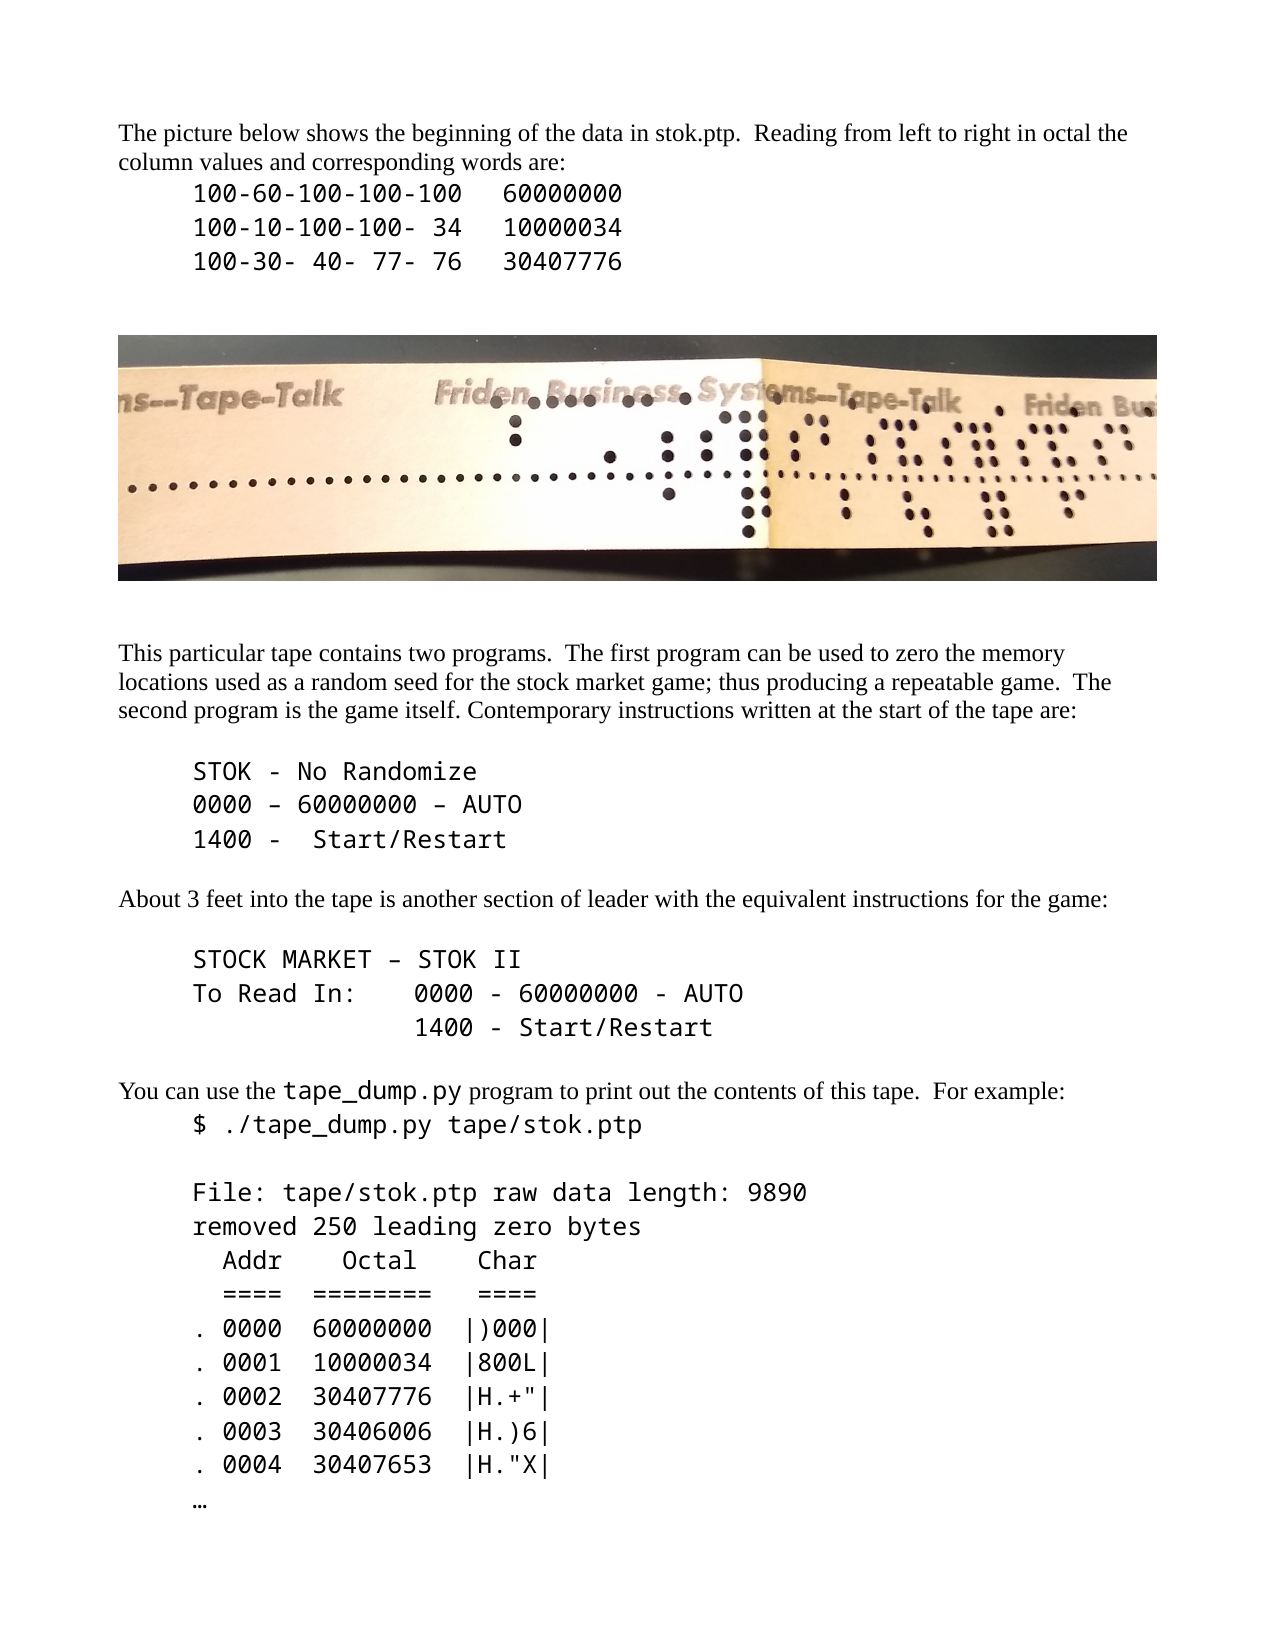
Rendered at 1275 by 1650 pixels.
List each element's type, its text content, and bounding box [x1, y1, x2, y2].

text STOCK MARKET – STOK II [192, 942, 1157, 976]
text . 0002 30407776 |H.+"| [192, 1379, 1157, 1413]
text removed 250 leading zero bytes [192, 1209, 1157, 1243]
text … [192, 1481, 1157, 1515]
text 0000 – 60000000 – AUTO [192, 787, 1157, 821]
text . 0003 30406006 |H.)6| [192, 1413, 1157, 1447]
text 1400 - Start/Restart [192, 1010, 1157, 1044]
text To Read In: 0000 - 60000000 - AUTO [192, 976, 1157, 1010]
text . 0000 60000000 |)000| [192, 1311, 1157, 1345]
text The picture below shows the beginning of the data in stok.ptp. Reading from left to right in octal the column values and corresponding words are: 100-60-100-100-100 60000000 [118, 118, 1157, 210]
text 100-10-100-100- 34 10000034 [118, 210, 1157, 244]
text . 0001 10000034 |800L| [192, 1345, 1157, 1379]
text ==== ======== ==== [192, 1277, 1157, 1311]
text . 0004 30407653 |H."X| [192, 1447, 1157, 1481]
text 1400 - Start/Restart [192, 821, 1157, 855]
text About 3 feet into the tape is another section of leader with the equivalent instructions for the game: [118, 884, 1157, 913]
text File: tape/stok.ptp raw data length: 9890 [192, 1175, 1157, 1209]
text You can use the tape_dump.py program to print out the contents of this tape. For example: [118, 1072, 1157, 1107]
text Addr Octal Char [192, 1243, 1157, 1277]
picture [118, 335, 1157, 581]
text This particular tape contains two programs. The first program can be used to zero the memory locations used as a random seed for the stock market game; thus producing a repeatable game. The second program is the game itself. Contemporary instructions written at the start of the tape are: [118, 638, 1157, 724]
text $ ./tape_dump.py tape/stok.ptp [192, 1107, 1157, 1141]
text STOK - No Randomize [192, 753, 1157, 787]
text 100-30- 40- 77- 76 30407776 [118, 244, 1157, 278]
